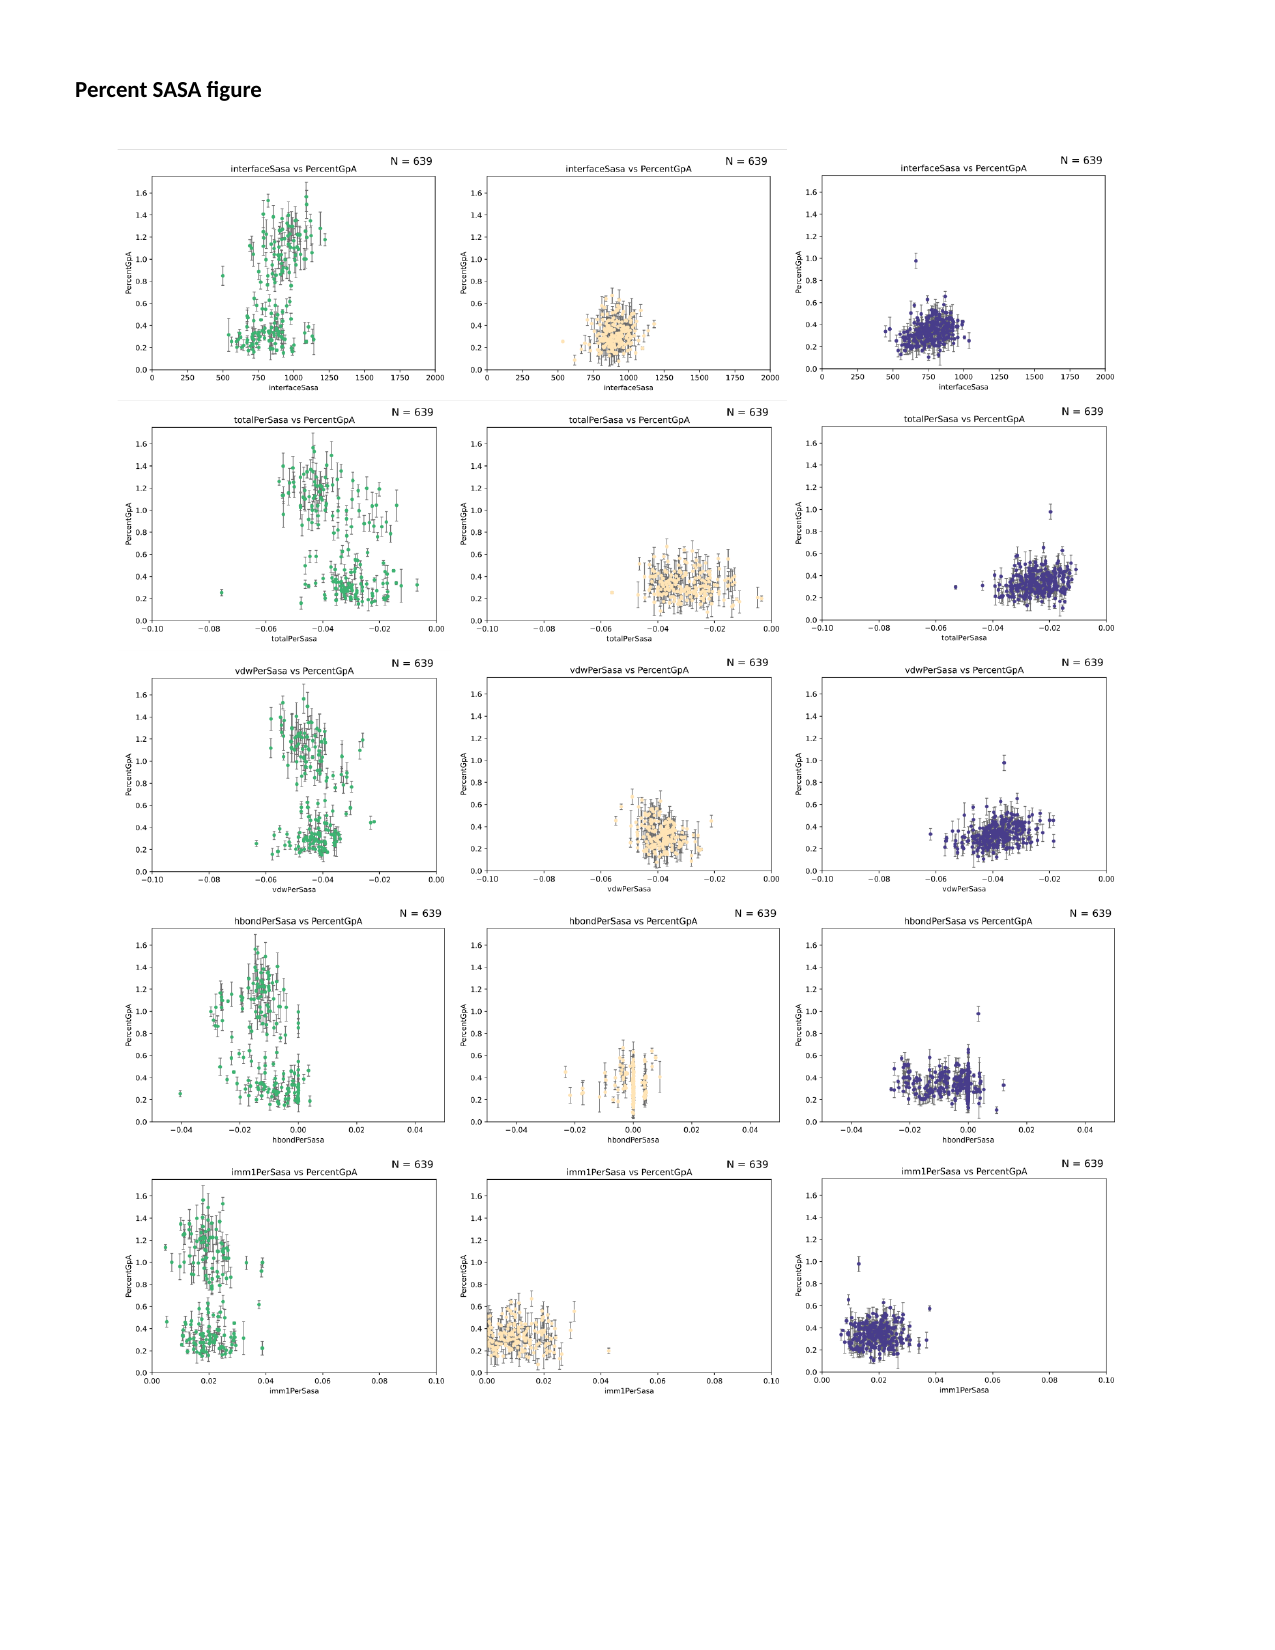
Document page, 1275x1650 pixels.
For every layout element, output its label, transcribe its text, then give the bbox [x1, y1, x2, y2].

picture [117, 148, 1122, 1403]
text Percent SASA figure [75, 75, 1200, 103]
